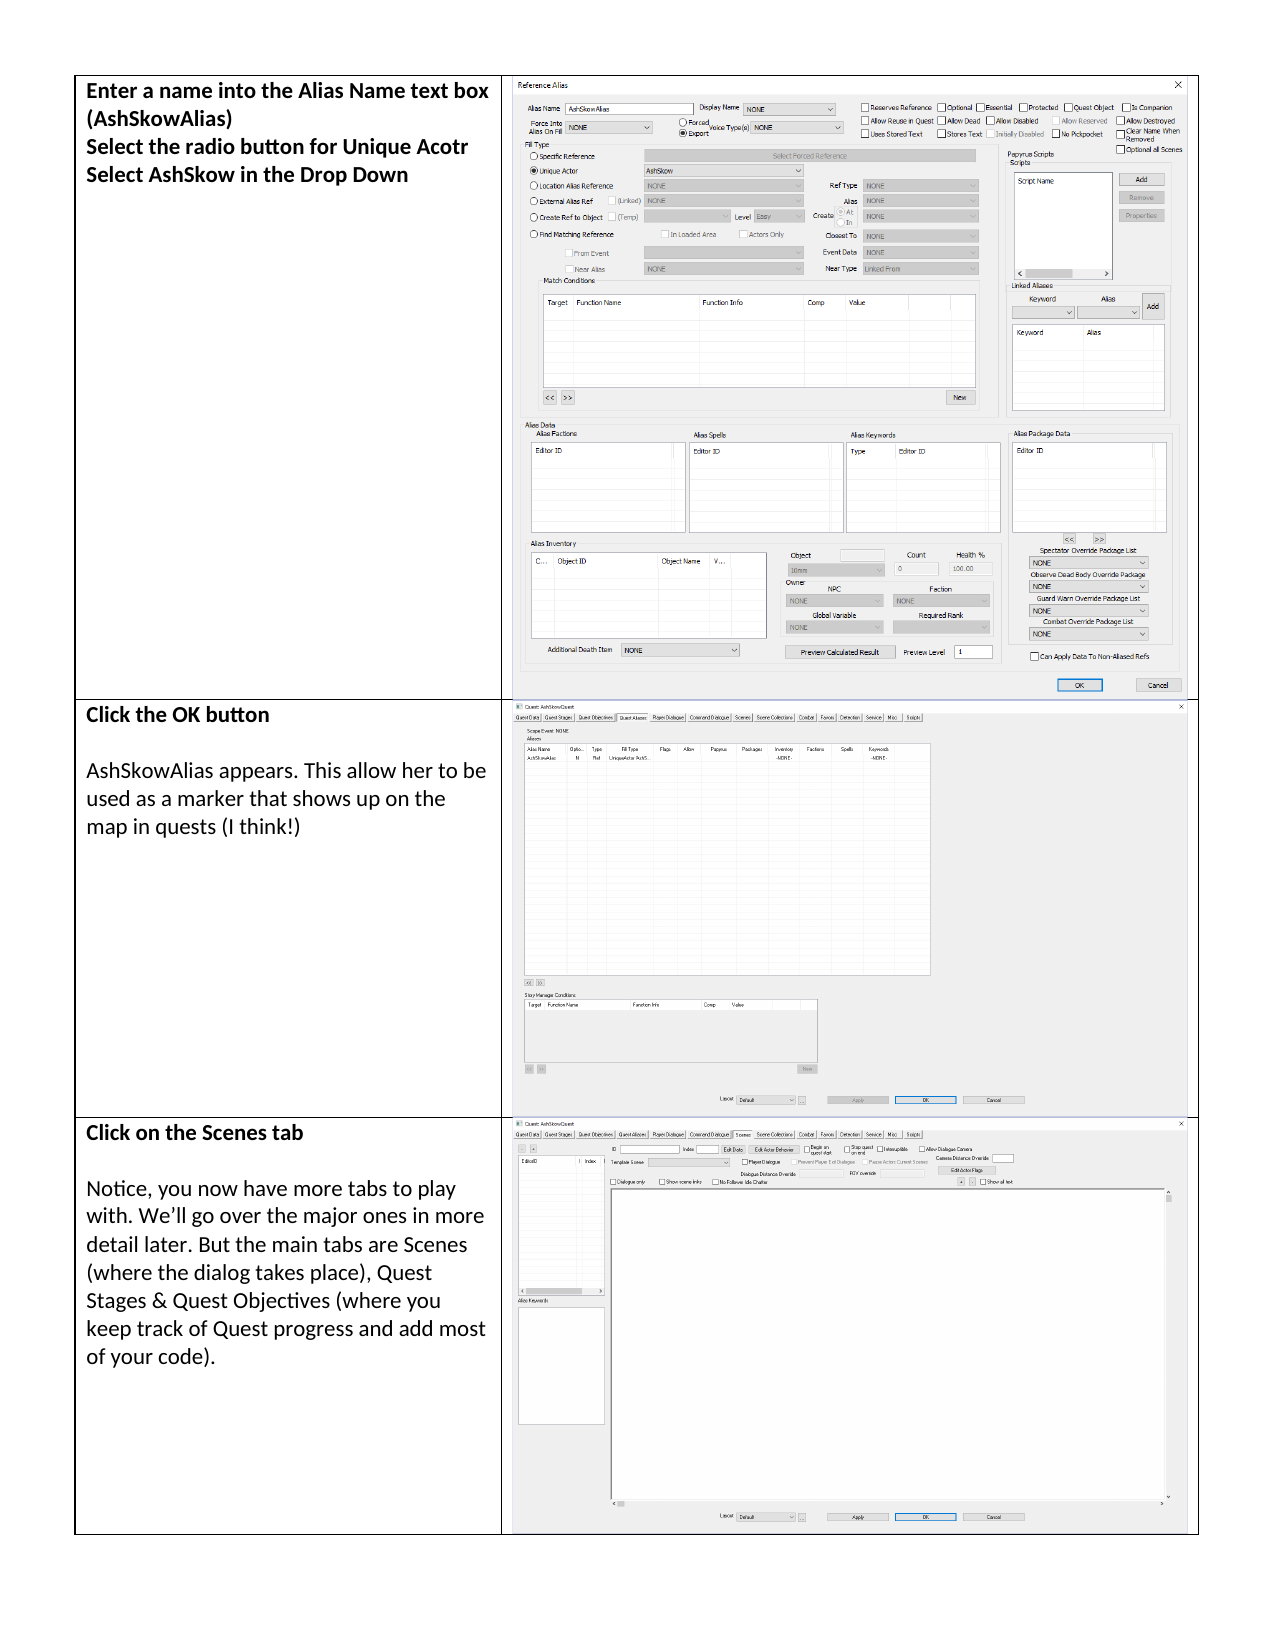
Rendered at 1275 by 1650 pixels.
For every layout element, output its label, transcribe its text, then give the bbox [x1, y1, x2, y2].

table_cell Click on the Scenes tab Notice, you now have more tabs to play with. We’ll go over the major ones in more detail later. But the main tabs are Scenes (where the dialog takes place), Quest Stages & Quest Objectives (where you keep track of Quest progress and add most of your code). [76, 1118, 501, 1534]
table_cell [502, 700, 512, 1117]
table_cell [502, 1118, 512, 1534]
table_cell [1188, 700, 1198, 1117]
table_cell Enter a name into the Alias Name text box (AshSkowAlias) Select the radio button for Unique Acotr Select AshSkow in the Drop Down [76, 76, 501, 699]
table_cell Click the OK button AshSkowAlias appears. This allow her to be used as a marker that shows up on the map in quests (I think!) [76, 700, 501, 1117]
table_cell [502, 76, 512, 699]
table_cell [1188, 76, 1198, 699]
table_cell [1188, 1118, 1198, 1534]
